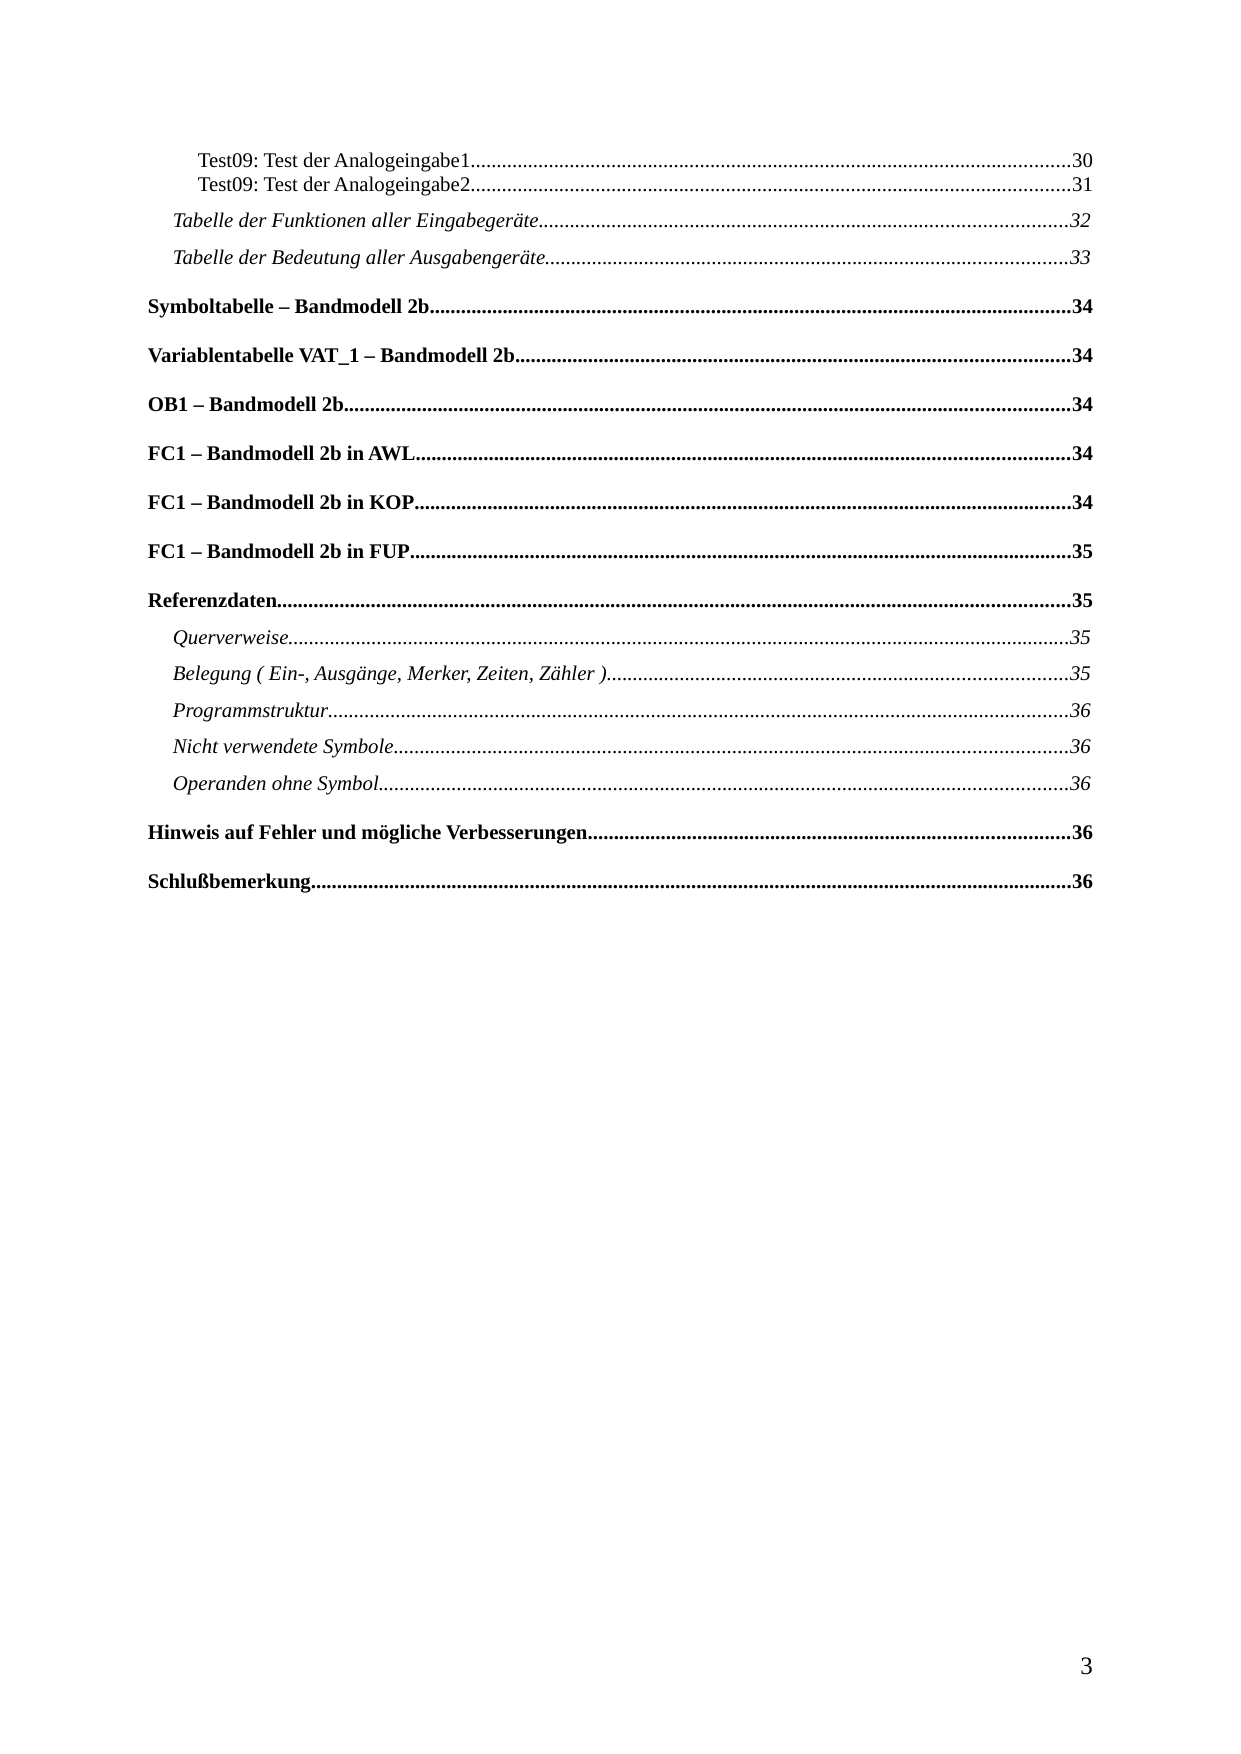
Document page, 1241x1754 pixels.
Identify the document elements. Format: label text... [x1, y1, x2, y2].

text Test09: Test der Analogeingabe2 31 [198, 172, 1093, 196]
text OB1 – Bandmodell 2b 34 [148, 392, 1093, 416]
text FC1 – Bandmodell 2b in AWL 34 [148, 441, 1093, 465]
text FC1 – Bandmodell 2b in FUP 35 [148, 539, 1093, 563]
text Belegung ( Ein-, Ausgänge, Merker, Zeiten, Zähler ) 35 [173, 661, 1093, 685]
text Referenzdaten 35 [148, 588, 1093, 612]
text Programmstruktur 36 [173, 698, 1093, 722]
text Operanden ohne Symbol 36 [173, 771, 1093, 795]
text FC1 – Bandmodell 2b in KOP 34 [148, 490, 1093, 514]
text Nicht verwendete Symbole 36 [173, 734, 1093, 758]
text Variablentabelle VAT_1 – Bandmodell 2b 34 [148, 343, 1093, 367]
text Hinweis auf Fehler und mögliche Verbesserungen 36 [148, 820, 1093, 844]
text Querverweise 35 [173, 625, 1093, 649]
text Symboltabelle – Bandmodell 2b 34 [148, 294, 1093, 318]
text Tabelle der Bedeutung aller Ausgabengeräte 33 [173, 245, 1093, 269]
text Test09: Test der Analogeingabe1 30 [198, 148, 1093, 172]
text Tabelle der Funktionen aller Eingabegeräte 32 [173, 208, 1093, 232]
text Schlußbemerkung 36 [148, 869, 1093, 893]
